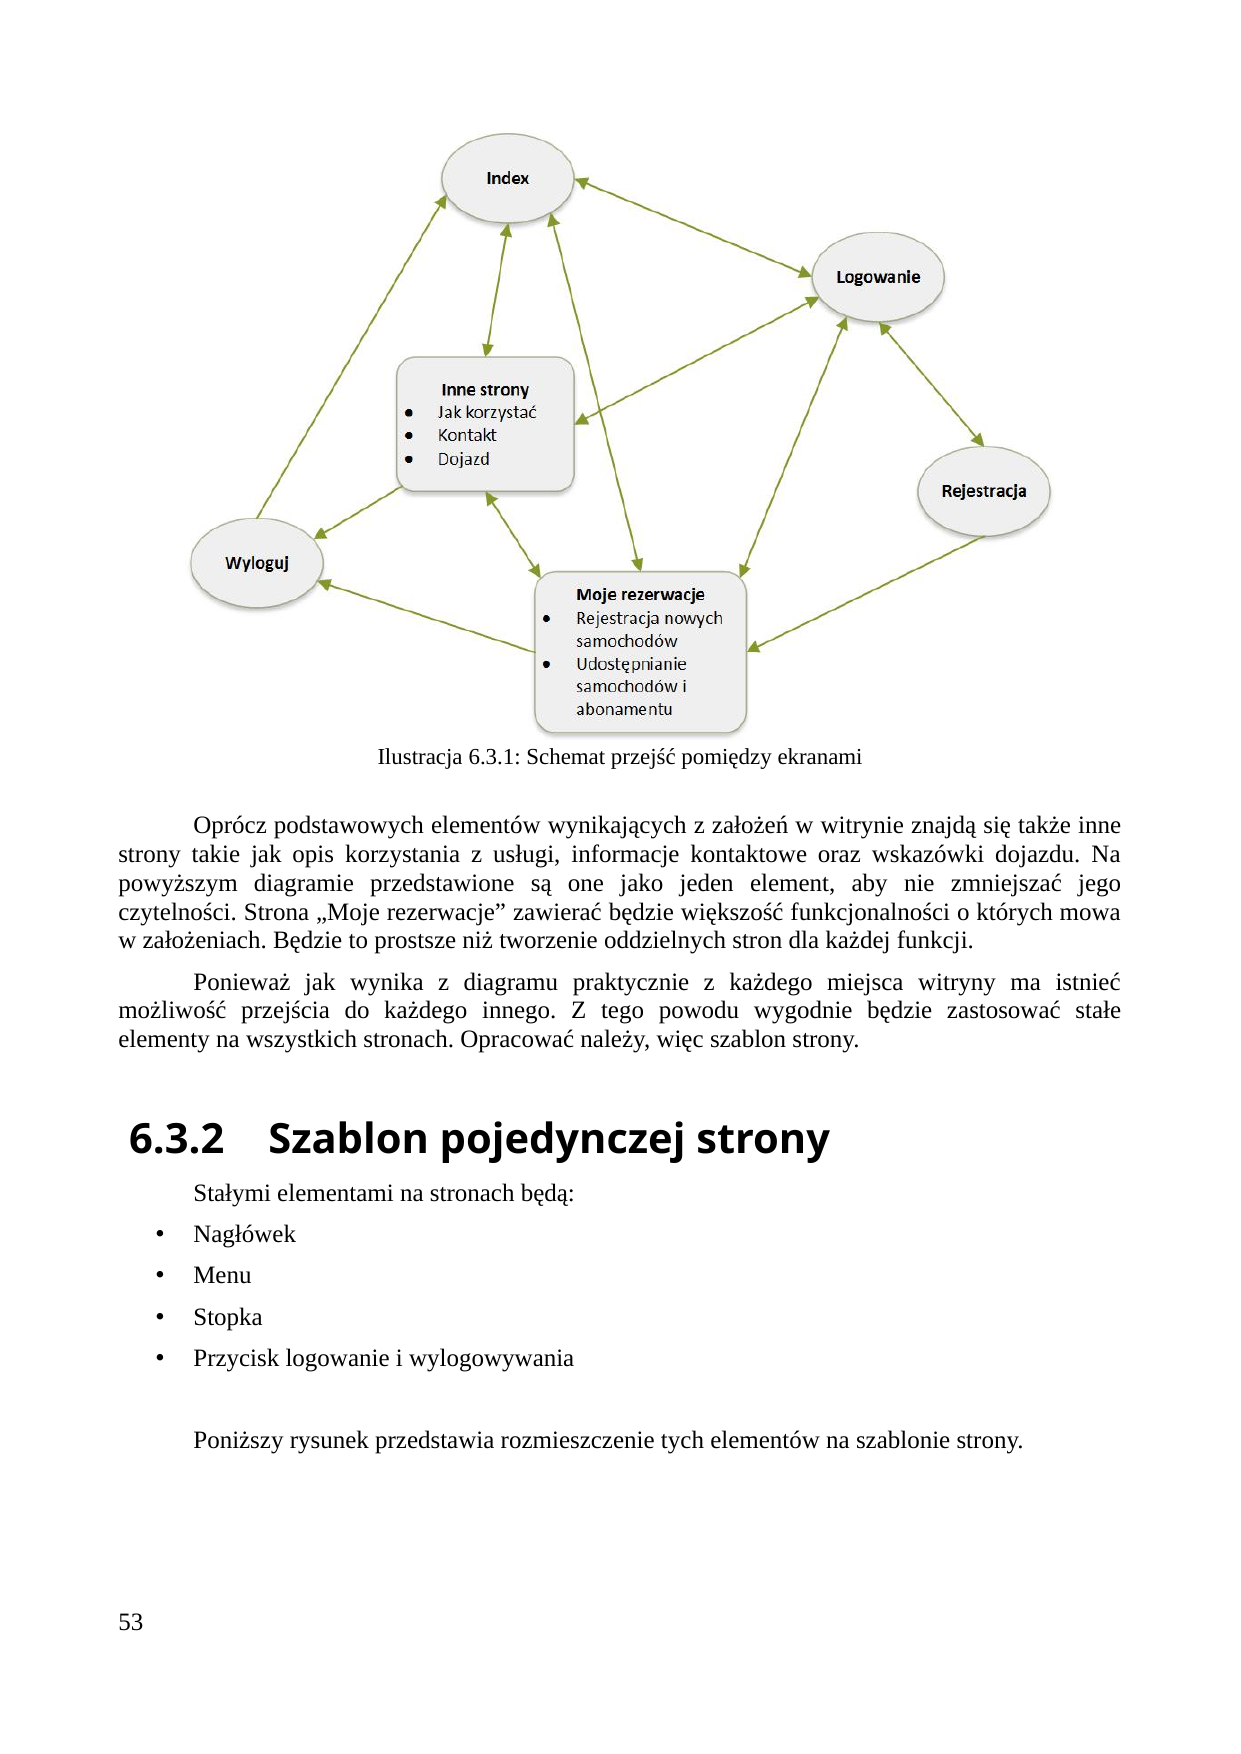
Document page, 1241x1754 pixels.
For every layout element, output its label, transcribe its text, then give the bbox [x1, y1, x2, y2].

list Stopka [156, 1302, 1122, 1331]
list Nagłówek [156, 1219, 1122, 1248]
text Ponieważ jak wynika z diagramu praktycznie z każdego miejsca witryny ma istnieć możliwość przejścia do każdego innego. Z tego powodu wygodnie będzie zastosować stałe elementy na wszystkich stronach. Opracować należy, więc szablon strony. [118, 967, 1122, 1053]
text Stałymi elementami na stronach będą: [118, 1178, 1122, 1207]
list Przycisk logowanie i wylogowywania [156, 1343, 1122, 1372]
subtitle Szablon pojedynczej strony [118, 1109, 1122, 1166]
text Poniższy rysunek przedstawia rozmieszczenie tych elementów na szablonie strony. [118, 1426, 1122, 1454]
picture [183, 130, 1057, 743]
list Menu [156, 1261, 1122, 1289]
text Ilustracja 6.3.1: Schemat przejść pomiędzy ekranami [183, 743, 1057, 769]
text Oprócz podstawowych elementów wynikających z założeń w witrynie znajdą się także inne strony takie jak opis korzystania z usługi, informacje kontaktowe oraz wskazówki dojazdu. Na powyższym diagramie przedstawione są one jako jeden element, aby nie zmniejszać jego czytelności. Strona „Moje rezerwacje” zawierać będzie większość funkcjonalności o których mowa w założeniach. Będzie to prostsze niż tworzenie oddzielnych stron dla każdej funkcji. [118, 811, 1122, 954]
